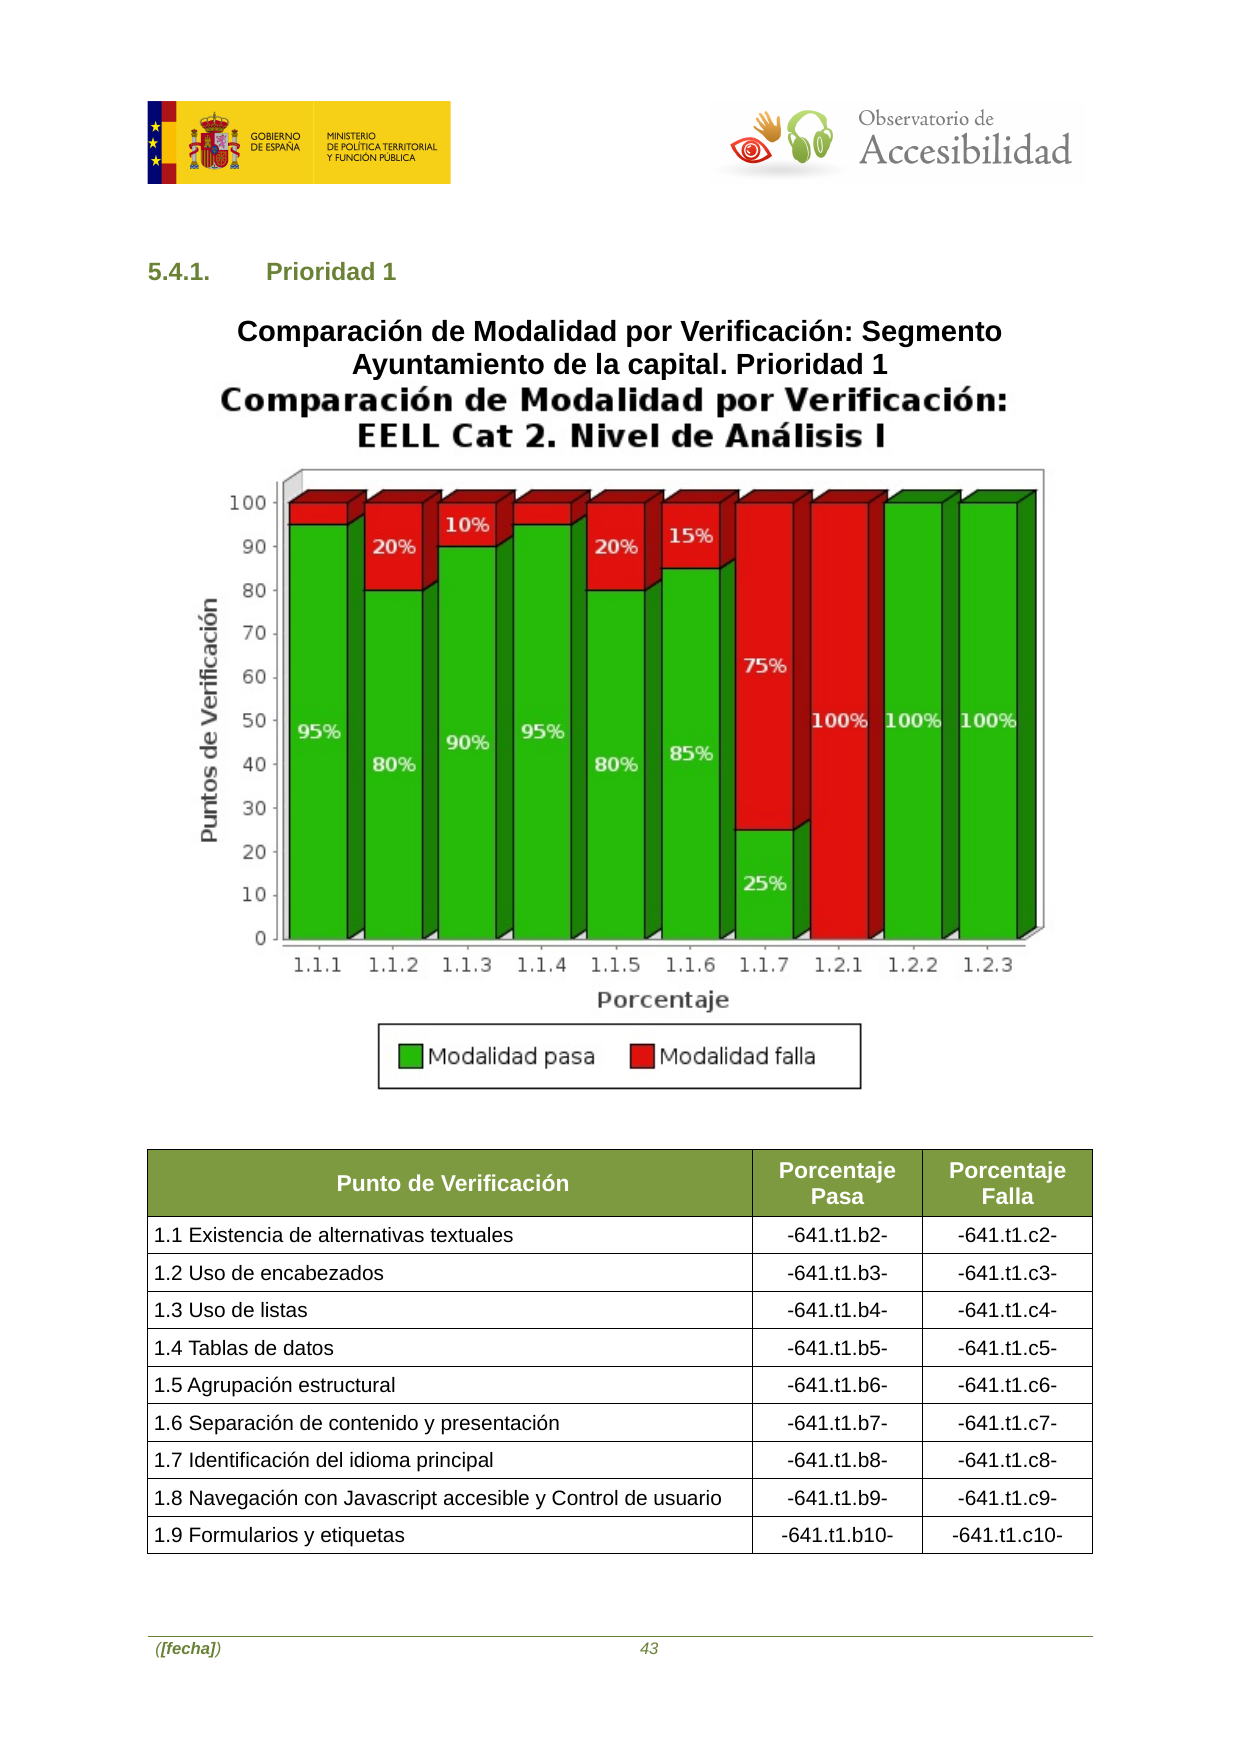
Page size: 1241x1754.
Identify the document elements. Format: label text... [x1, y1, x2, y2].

table_cell -641.t1.c5- [923, 1329, 1092, 1366]
table_cell -641.t1.b7- [753, 1404, 922, 1441]
table_cell -641.t1.c7- [923, 1404, 1092, 1441]
table_cell -641.t1.c9- [923, 1479, 1092, 1516]
table_cell 1.8 Navegación con Javascript accesible y Control de usuario [148, 1479, 752, 1516]
table_cell -641.t1.b10- [753, 1517, 922, 1553]
table_cell -641.t1.b3- [753, 1254, 922, 1291]
table_cell -641.t1.b9- [753, 1479, 922, 1516]
table_cell -641.t1.c4- [923, 1292, 1092, 1328]
table_cell -641.t1.c6- [923, 1367, 1092, 1403]
table_cell -641.t1.c2- [923, 1217, 1092, 1253]
text Comparación de Modalidad por Verificación: Segmento Ayuntamiento de la capital. Prioridad 1 [148, 314, 1092, 381]
table_cell 1.4 Tablas de datos [148, 1329, 752, 1366]
table_header Porcentaje Pasa [753, 1150, 922, 1216]
table_header Punto de Verificación [148, 1150, 752, 1216]
table_cell -641.t1.c10- [923, 1517, 1092, 1553]
table_cell -641.t1.b4- [753, 1292, 922, 1328]
table_cell -641.t1.b8- [753, 1442, 922, 1478]
table_cell 1.5 Agrupación estructural [148, 1367, 752, 1403]
table_cell 1.9 Formularios y etiquetas [148, 1517, 752, 1553]
table_cell -641.t1.b6- [753, 1367, 922, 1403]
table_cell 1.1 Existencia de alternativas textuales [148, 1217, 752, 1253]
table_cell 1.2 Uso de encabezados [148, 1254, 752, 1291]
subtitle Prioridad 1 [148, 257, 1092, 286]
table_cell -641.t1.c8- [923, 1442, 1092, 1478]
table_cell 1.7 Identificación del idioma principal [148, 1442, 752, 1478]
picture [147, 101, 451, 184]
picture [178, 380, 1062, 1091]
table_cell 1.6 Separación de contenido y presentación [148, 1404, 752, 1441]
picture [710, 101, 1086, 184]
table_cell -641.t1.c3- [923, 1254, 1092, 1291]
table_cell -641.t1.b2- [753, 1217, 922, 1253]
table_header Porcentaje Falla [923, 1150, 1092, 1216]
table_cell 1.3 Uso de listas [148, 1292, 752, 1328]
table_cell -641.t1.b5- [753, 1329, 922, 1366]
